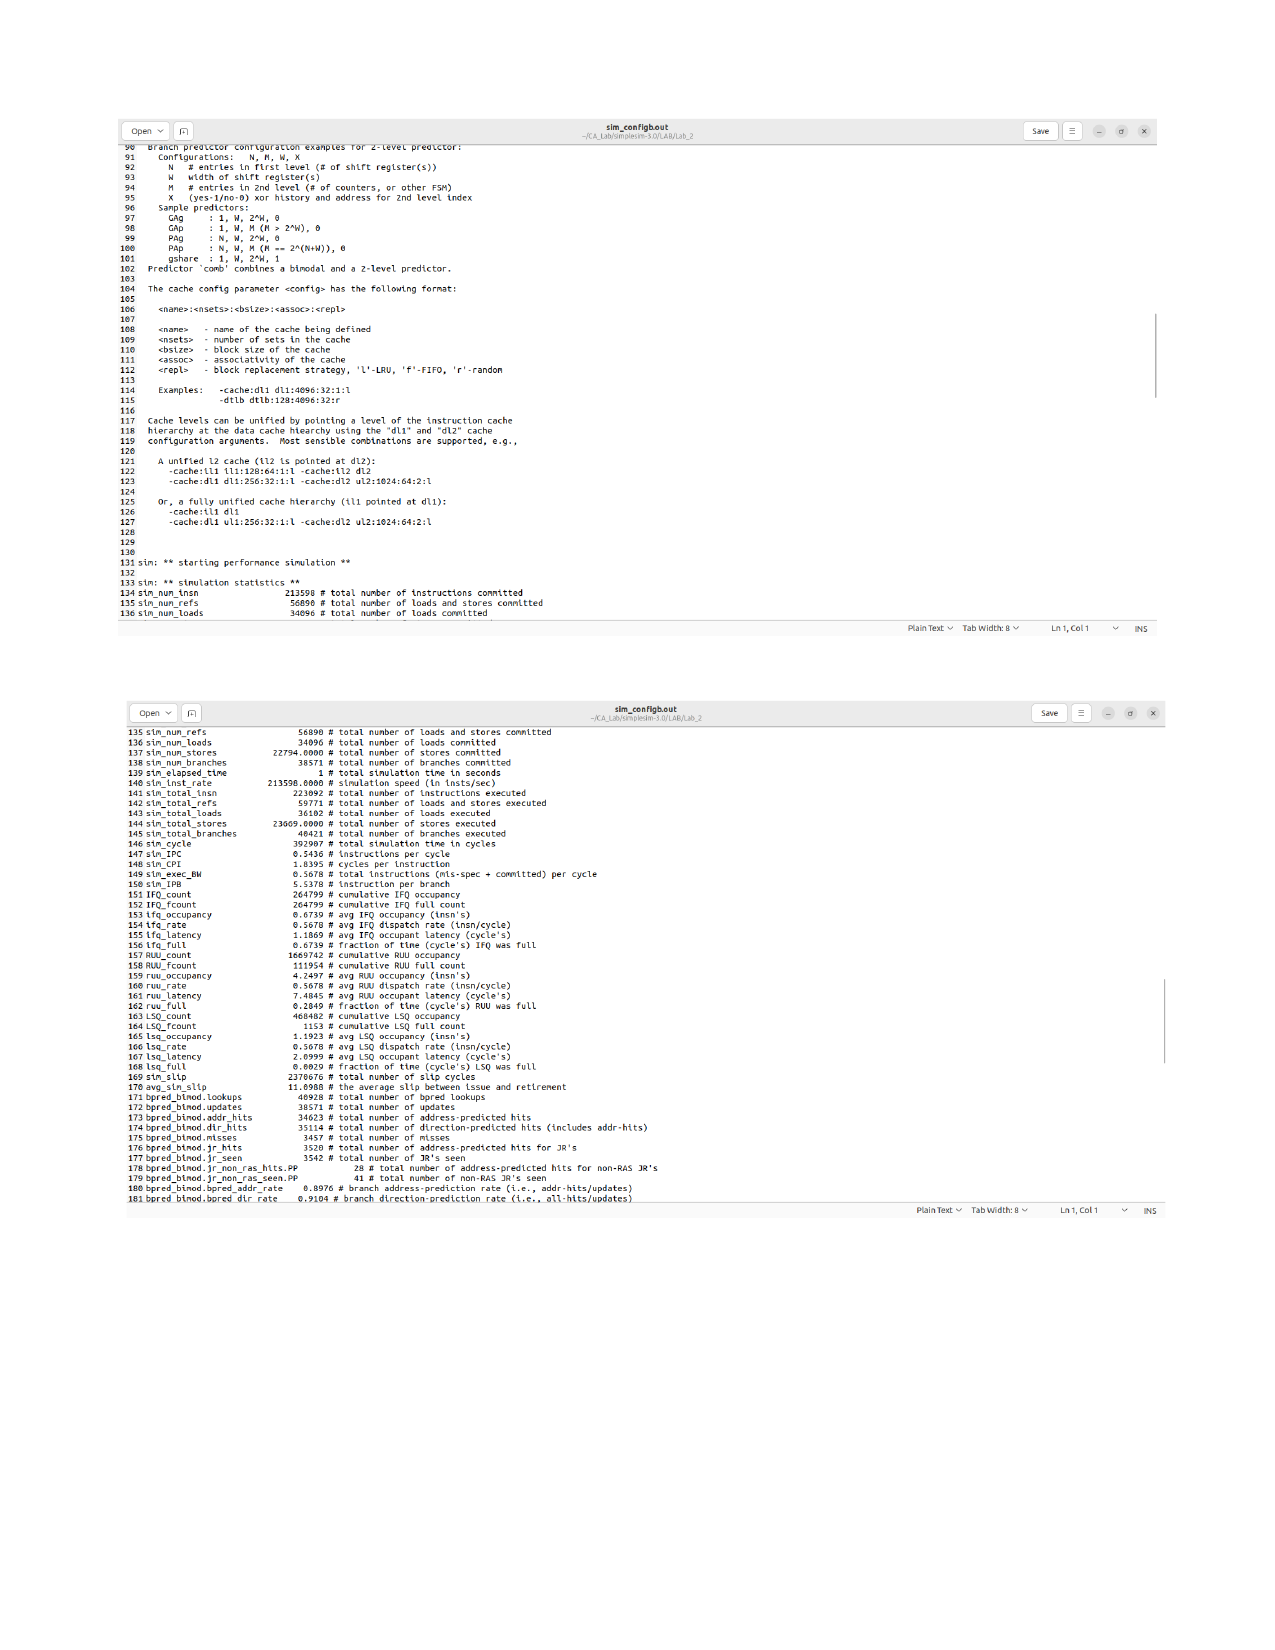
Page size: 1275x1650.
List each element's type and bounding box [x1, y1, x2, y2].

picture [126, 700, 1166, 1218]
picture [118, 118, 1157, 636]
